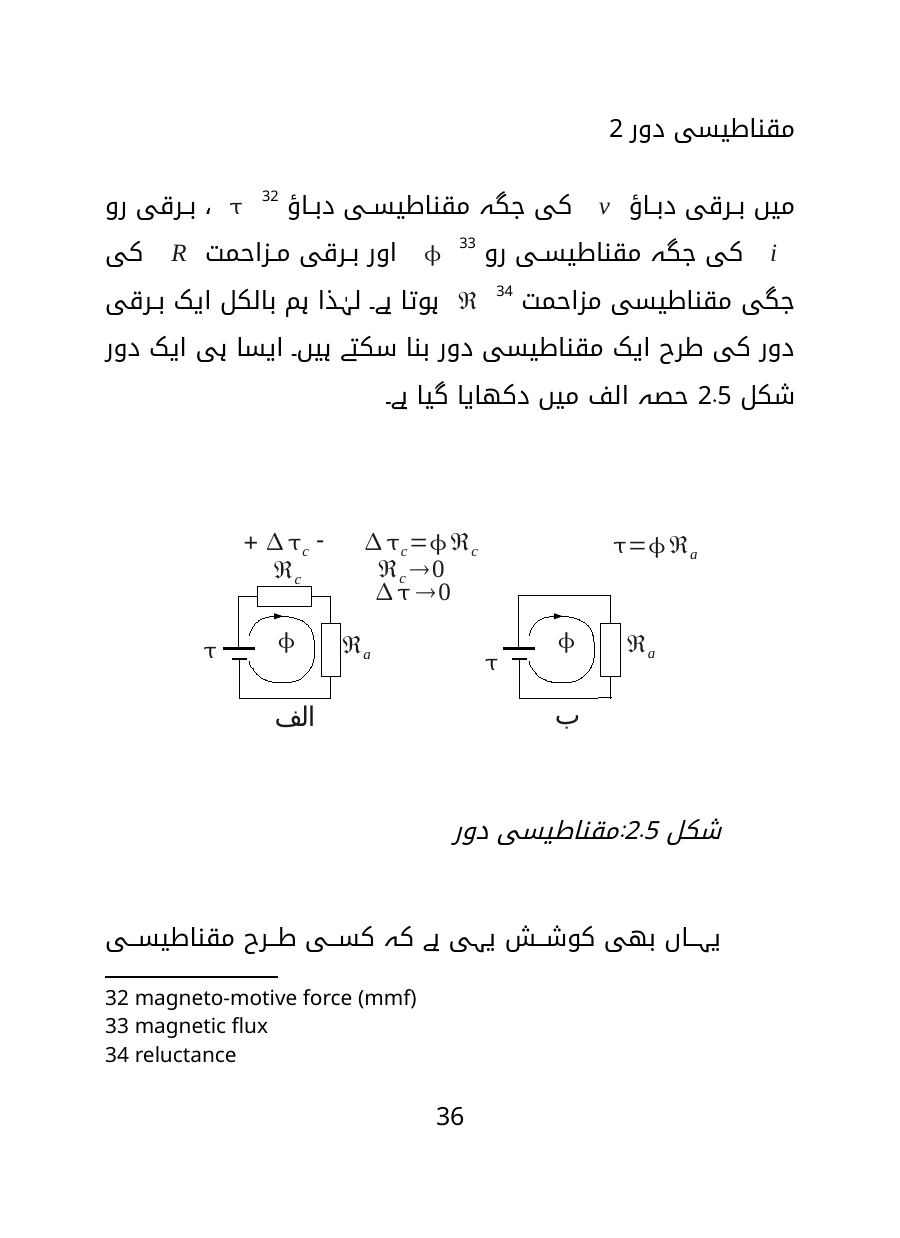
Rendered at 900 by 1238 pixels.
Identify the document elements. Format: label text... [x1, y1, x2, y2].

text مقناطیسی دور بالکل برقی دور کی طرح ہوتے ہیں۔ بس ان میں برقی دباؤ کی جگہ مقناطیسی دباؤ ، برقی رو کی جگہ مقناطیسی رو اور برقی مزاحمت کی جگی مقناطیسی مزاحمت ہوتا ہے۔ لہٰذا ہم بالکل ایک برقی دور کی طرح ایک مقناطیسی دور بنا سکتے ہیں۔ ایسا ہی ایک دور شکل 2.5 حصہ الف میں دکھایا گیا ہے۔ [105, 182, 795, 419]
text شکل 2.5:مقناطیسی دور [179, 491, 721, 854]
text reluctance [105, 1040, 795, 1068]
text یہاں بھی کوشش یہی ہے کہ کسی طرح مقناطیسی دباؤ کو بغیر کم کئے مقناطیسی مزاحمتتک پہنچایا جائے۔ عموما خلائی درز کی مقناطیسی مزاحمت ہوتی ہے اور مقناطیسی کور کی۔ یہاں بھی اگرکو نظرانداز کرنا ممکن ہو تو ہمیں شکل 2.5 حصہ ب ملتا ہے جس میں مقناطیسی رو کو، بالکل اوہم کے قانون کی طرح، مساوات سے حل کیا جا سکتا ہے۔ یعنی [105, 914, 795, 962]
text magneto-motive force (mmf) [105, 983, 795, 1012]
text magnetic flux [105, 1012, 795, 1040]
